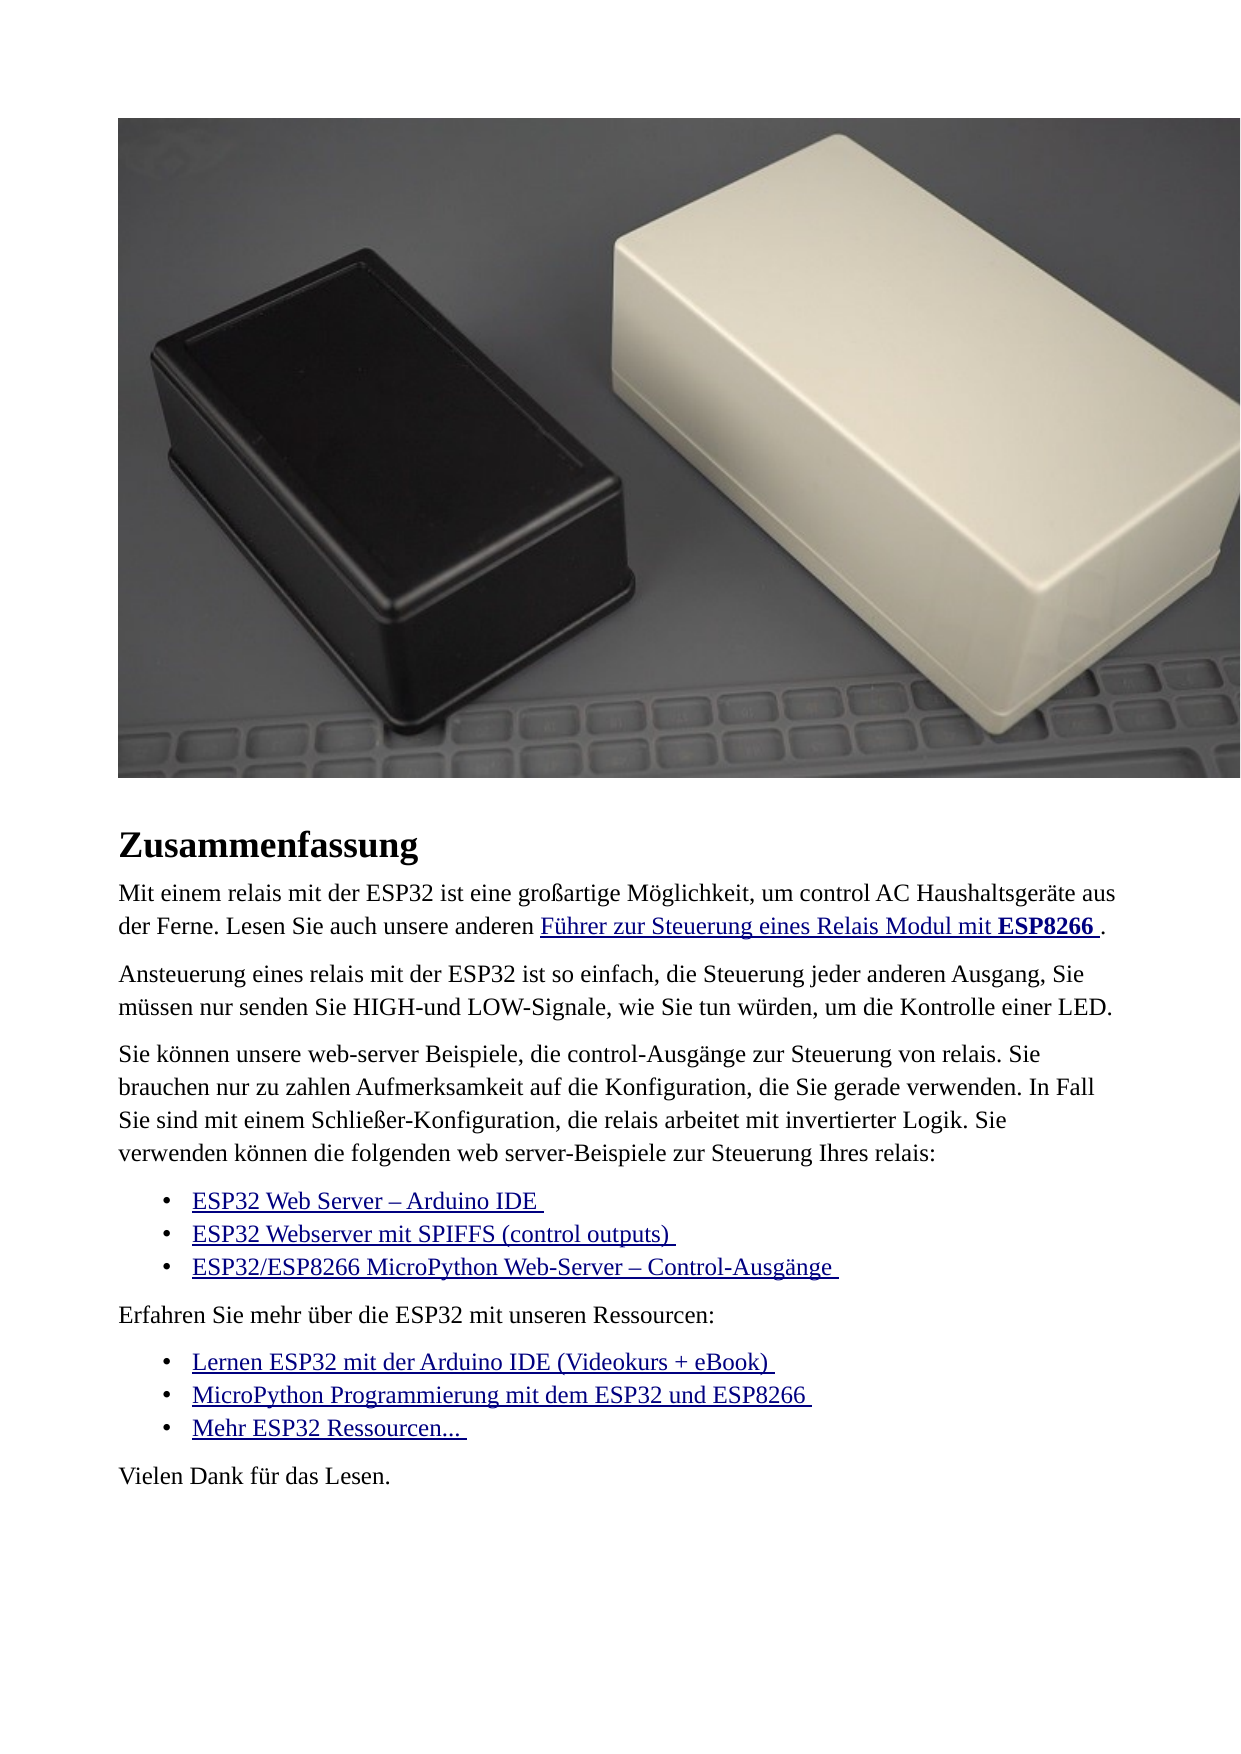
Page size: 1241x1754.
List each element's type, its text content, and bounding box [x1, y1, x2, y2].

list Mehr ESP32 Ressourcen... [162, 1413, 1122, 1442]
list MicroPython Programmierung mit dem ESP32 und ESP8266 [162, 1380, 1122, 1409]
text Erfahren Sie mehr über die ESP32 mit unseren Ressourcen: [118, 1300, 1122, 1328]
list ESP32 Webserver mit SPIFFS (control outputs) [162, 1219, 1122, 1248]
text Sie können unsere web-server Beispiele, die control-Ausgänge zur Steuerung von relais. Sie brauchen nur zu zahlen Aufmerksamkeit auf die Konfiguration, die Sie gerade verwenden. In Fall Sie sind mit einem Schließer-Konfiguration, die relais arbeitet mit invertierter Logik. Sie verwenden können die folgenden web server-Beispiele zur Steuerung Ihres relais: [118, 1039, 1122, 1167]
text Vielen Dank für das Lesen. [118, 1461, 1122, 1490]
picture [118, 118, 1241, 778]
list ESP32 Web Server – Arduino IDE [162, 1186, 1122, 1215]
list Lernen ESP32 mit der Arduino IDE (Videokurs + eBook) [162, 1347, 1122, 1376]
subtitle Zusammenfassung [118, 823, 1122, 866]
text Mit einem relais mit der ESP32 ist eine großartige Möglichkeit, um control AC Haushaltsgeräte aus der Ferne. Lesen Sie auch unsere anderen Führer zur Steuerung eines Relais Modul mit ESP8266 . [118, 878, 1122, 940]
text Ansteuerung eines relais mit der ESP32 ist so einfach, die Steuerung jeder anderen Ausgang, Sie müssen nur senden Sie HIGH-und LOW-Signale, wie Sie tun würden, um die Kontrolle einer LED. [118, 959, 1122, 1021]
list ESP32/ESP8266 MicroPython Web-Server – Control-Ausgänge [162, 1252, 1122, 1281]
